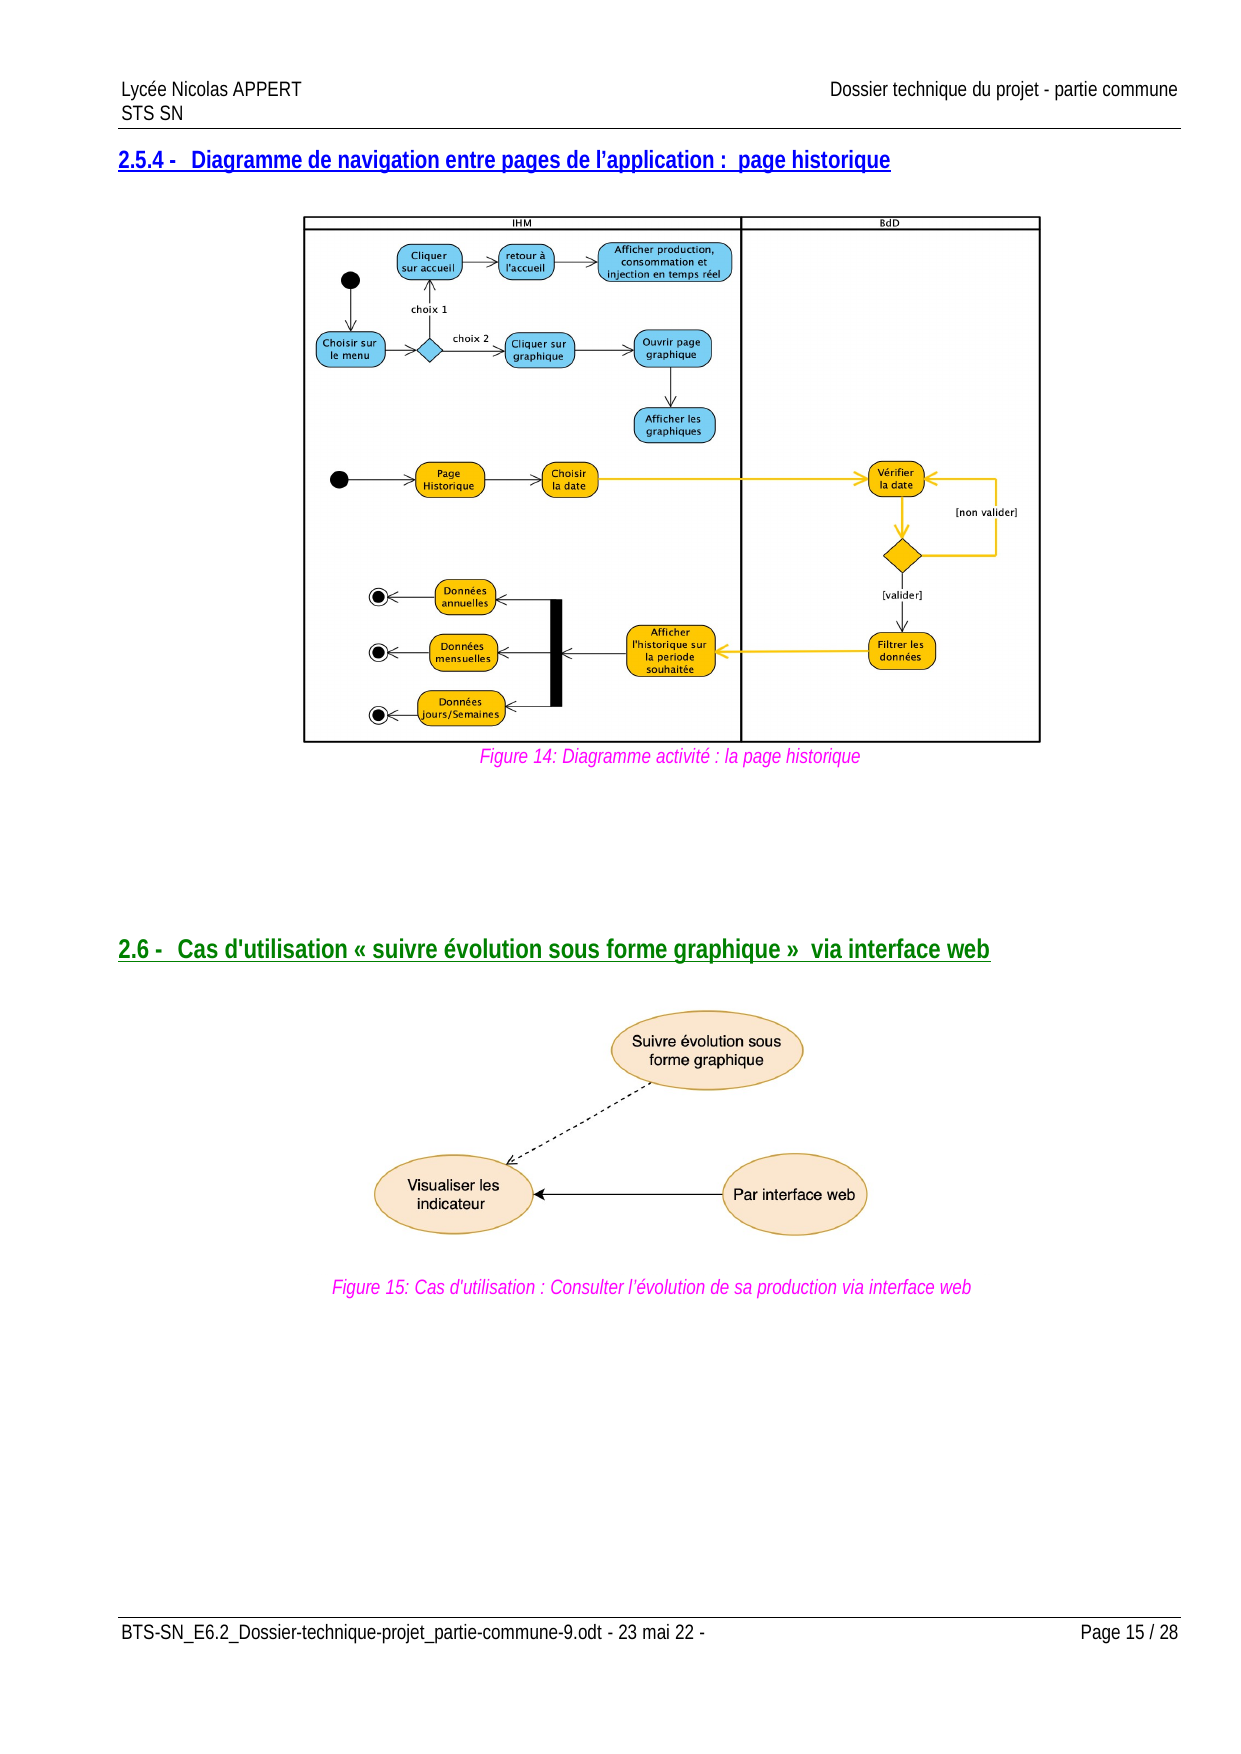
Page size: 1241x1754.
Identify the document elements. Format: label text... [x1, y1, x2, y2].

picture [301, 214, 1042, 744]
text Figure 14: Diagramme activité : la page historique [301, 744, 1041, 767]
subtitle Diagramme de navigation entre pages de l’application : page historique [118, 145, 1181, 174]
subtitle Cas d'utilisation « suivre évolution sous forme graphique » via interface web [118, 933, 1181, 964]
picture [306, 999, 1000, 1275]
text Figure 15: Cas d'utilisation : Consulter l’évolution de sa production via interface web [307, 1275, 999, 1298]
